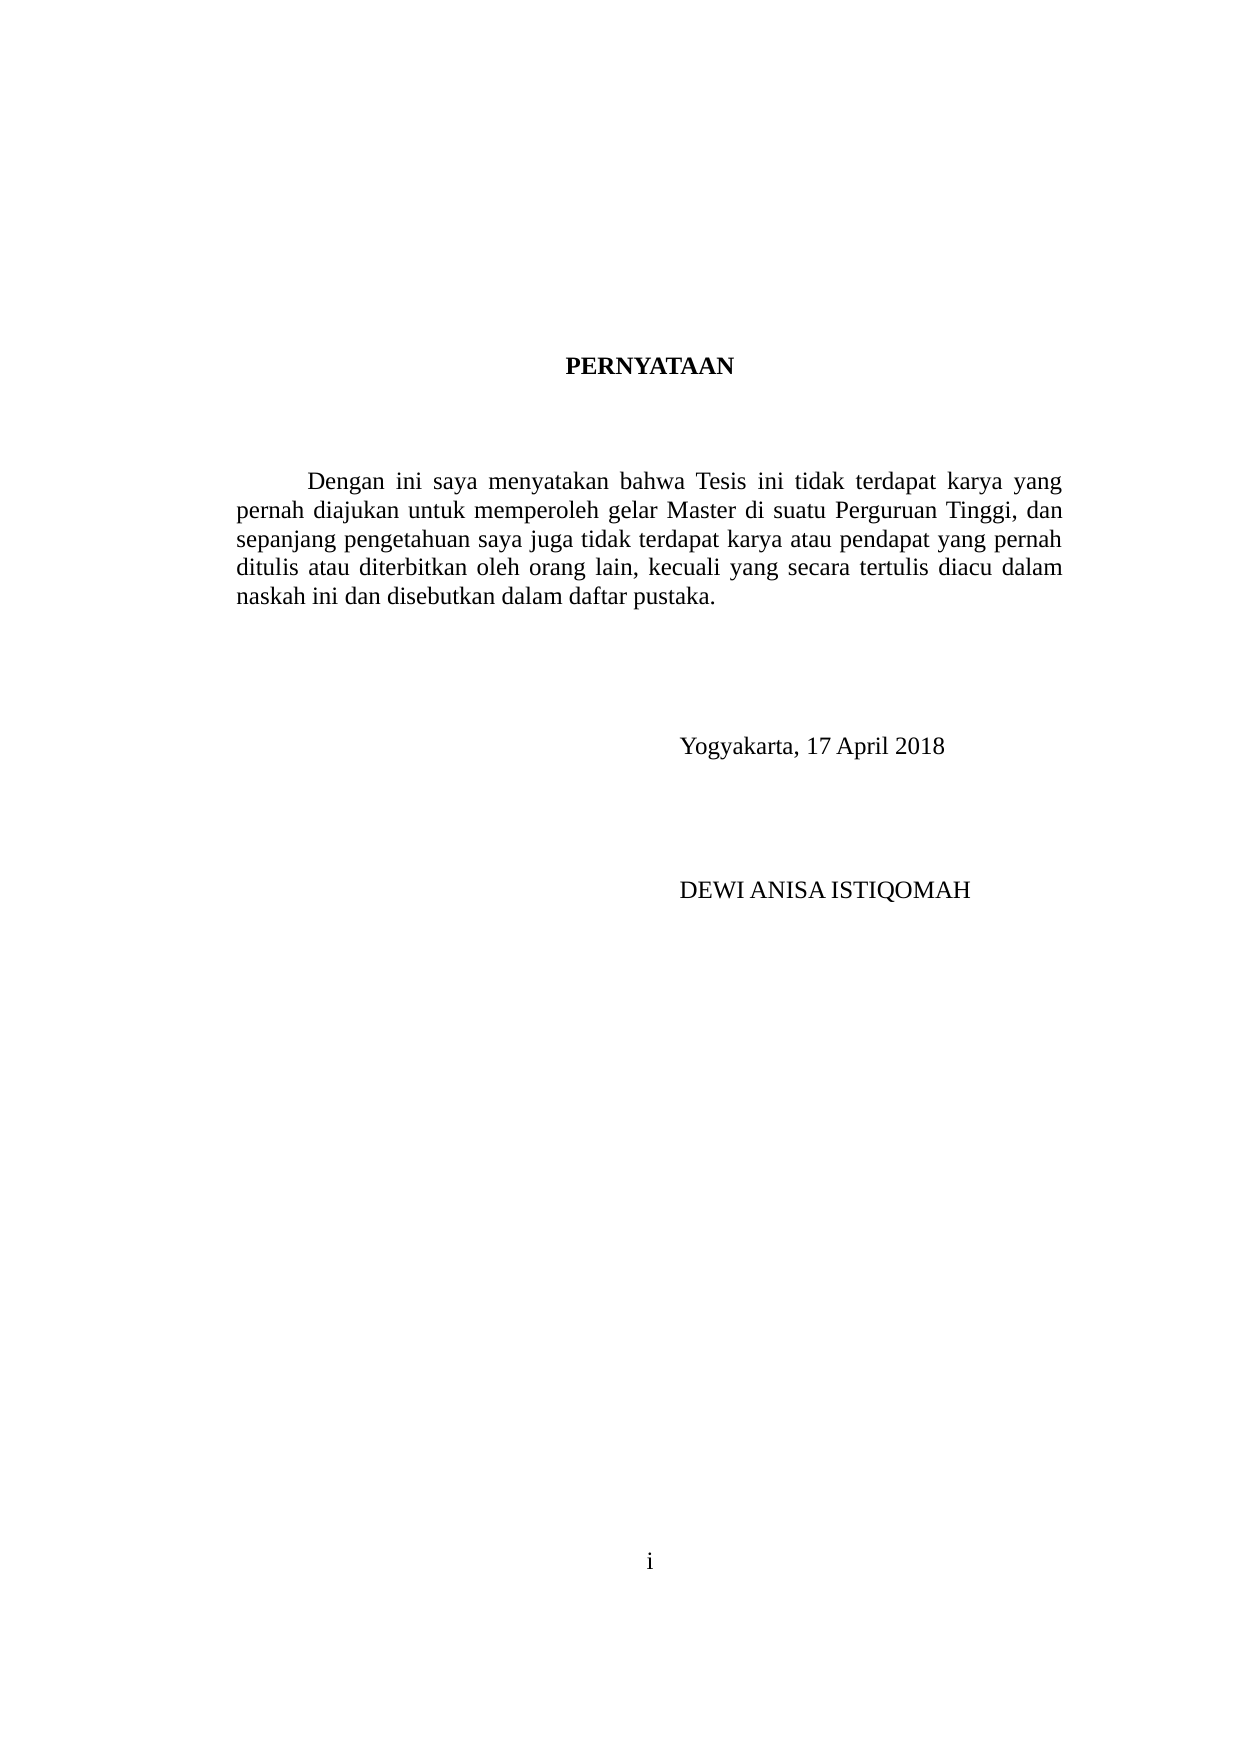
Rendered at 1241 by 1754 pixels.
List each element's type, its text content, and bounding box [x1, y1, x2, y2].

text Dengan ini saya menyatakan bahwa Tesis ini tidak terdapat karya yang pernah diajukan untuk memperoleh gelar Master di suatu Perguruan Tinggi, dan sepanjang pengetahuan saya juga tidak terdapat karya atau pendapat yang pernah ditulis atau diterbitkan oleh orang lain, kecuali yang secara tertulis diacu dalam naskah ini dan disebutkan dalam daftar pustaka. [236, 466, 1063, 610]
text Yogyakarta, 17 April 2018 [236, 731, 1063, 760]
text PERNYATAAN [236, 351, 1063, 380]
text DEWI ANISA ISTIQOMAH [236, 875, 1063, 903]
